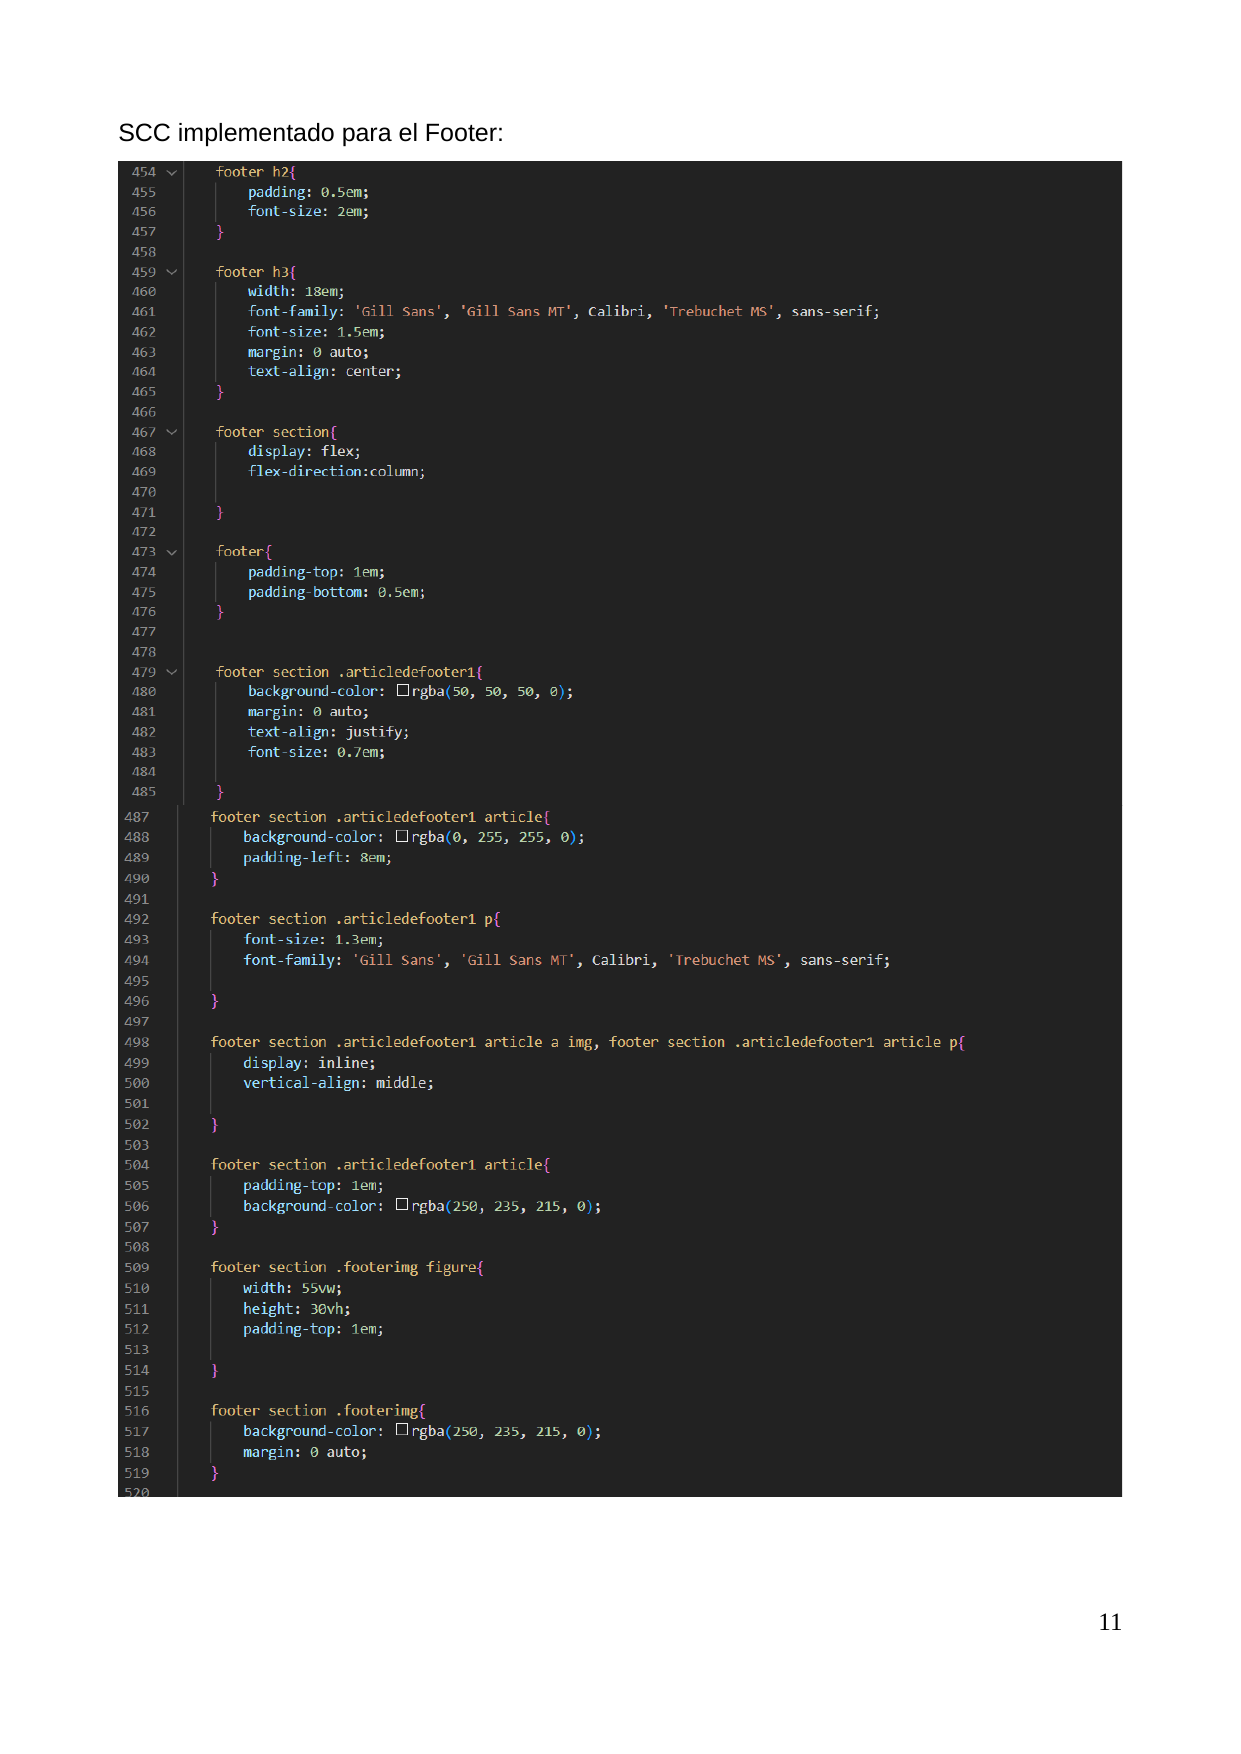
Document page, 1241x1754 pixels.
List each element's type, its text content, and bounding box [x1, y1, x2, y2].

text SCC implementado para el Footer: [118, 118, 1122, 147]
picture [118, 161, 1123, 1497]
